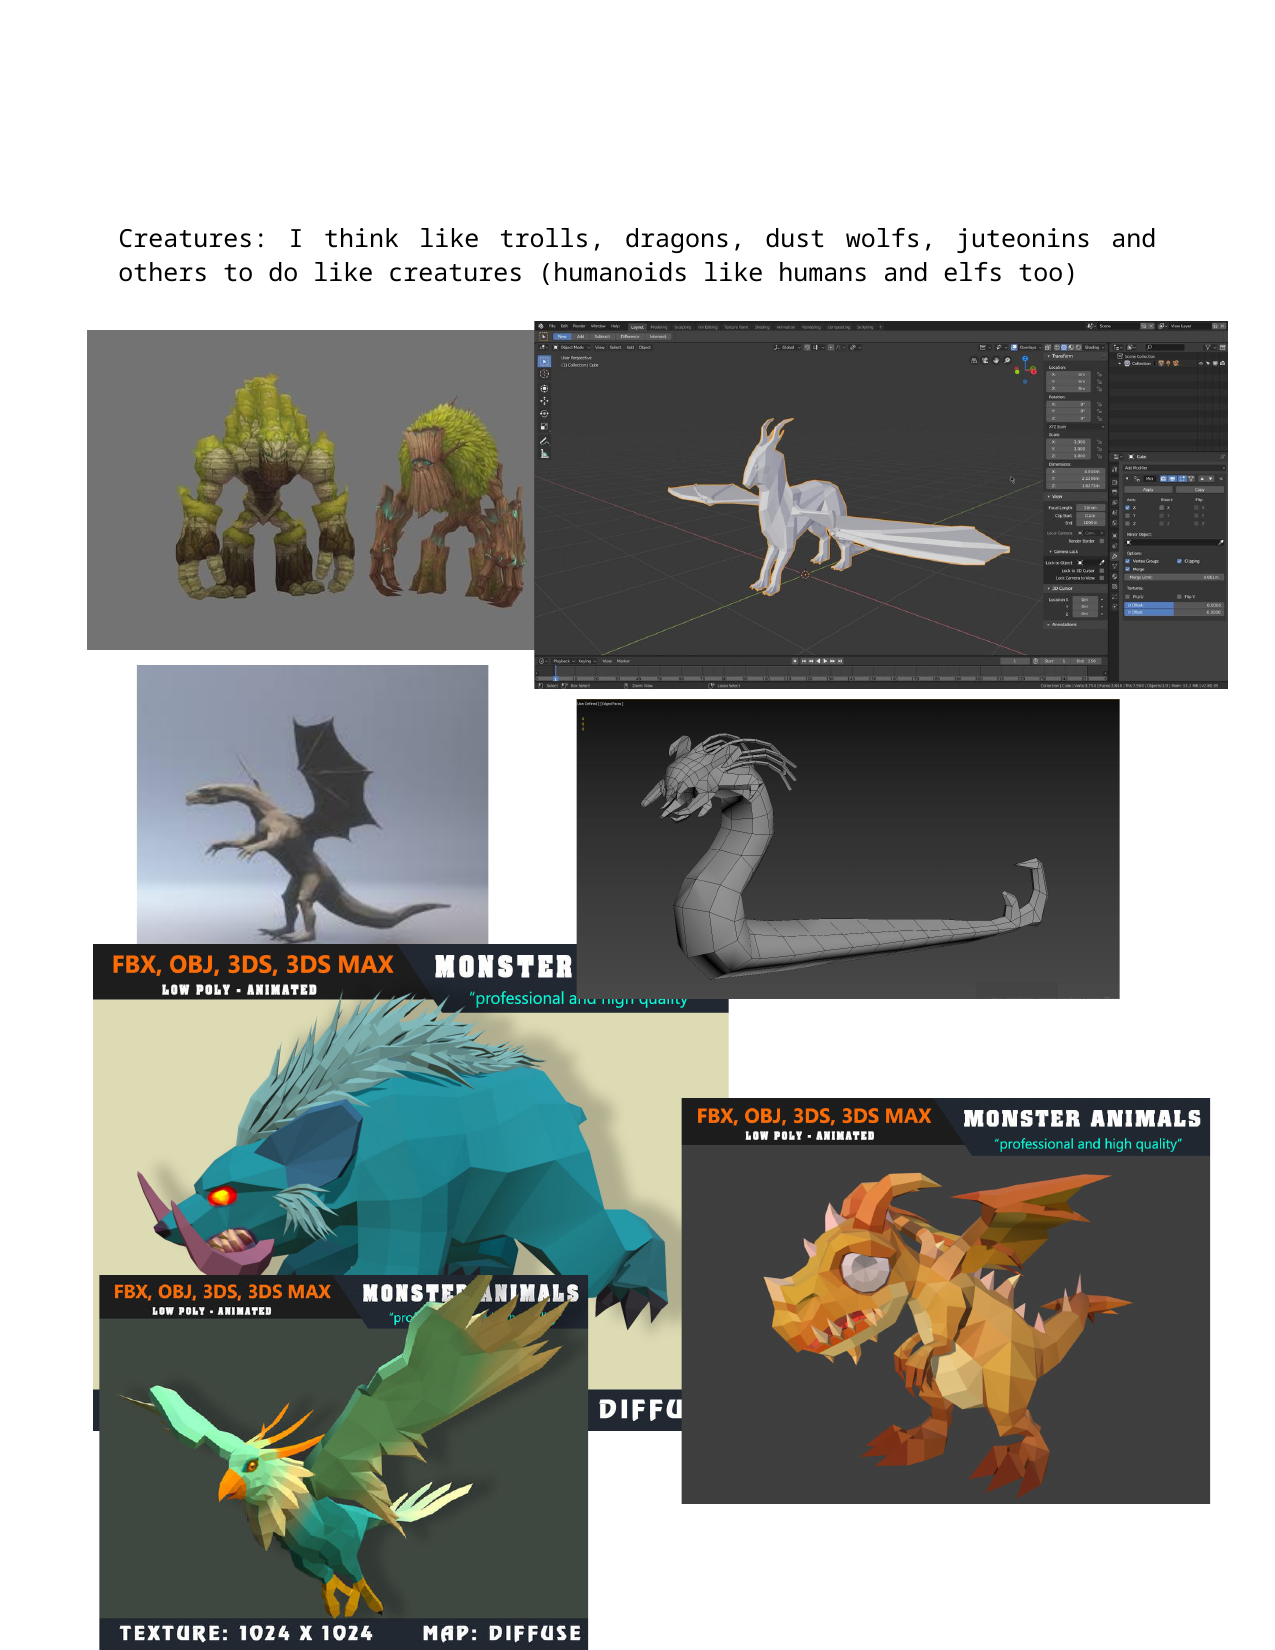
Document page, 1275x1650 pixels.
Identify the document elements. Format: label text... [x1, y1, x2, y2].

picture [93, 665, 1211, 1650]
text Creatures: I think like trolls, dragons, dust wolfs, juteonins and others to do like creatures (humanoids like humans and elfs too) [118, 220, 1157, 288]
picture [87, 321, 1228, 689]
